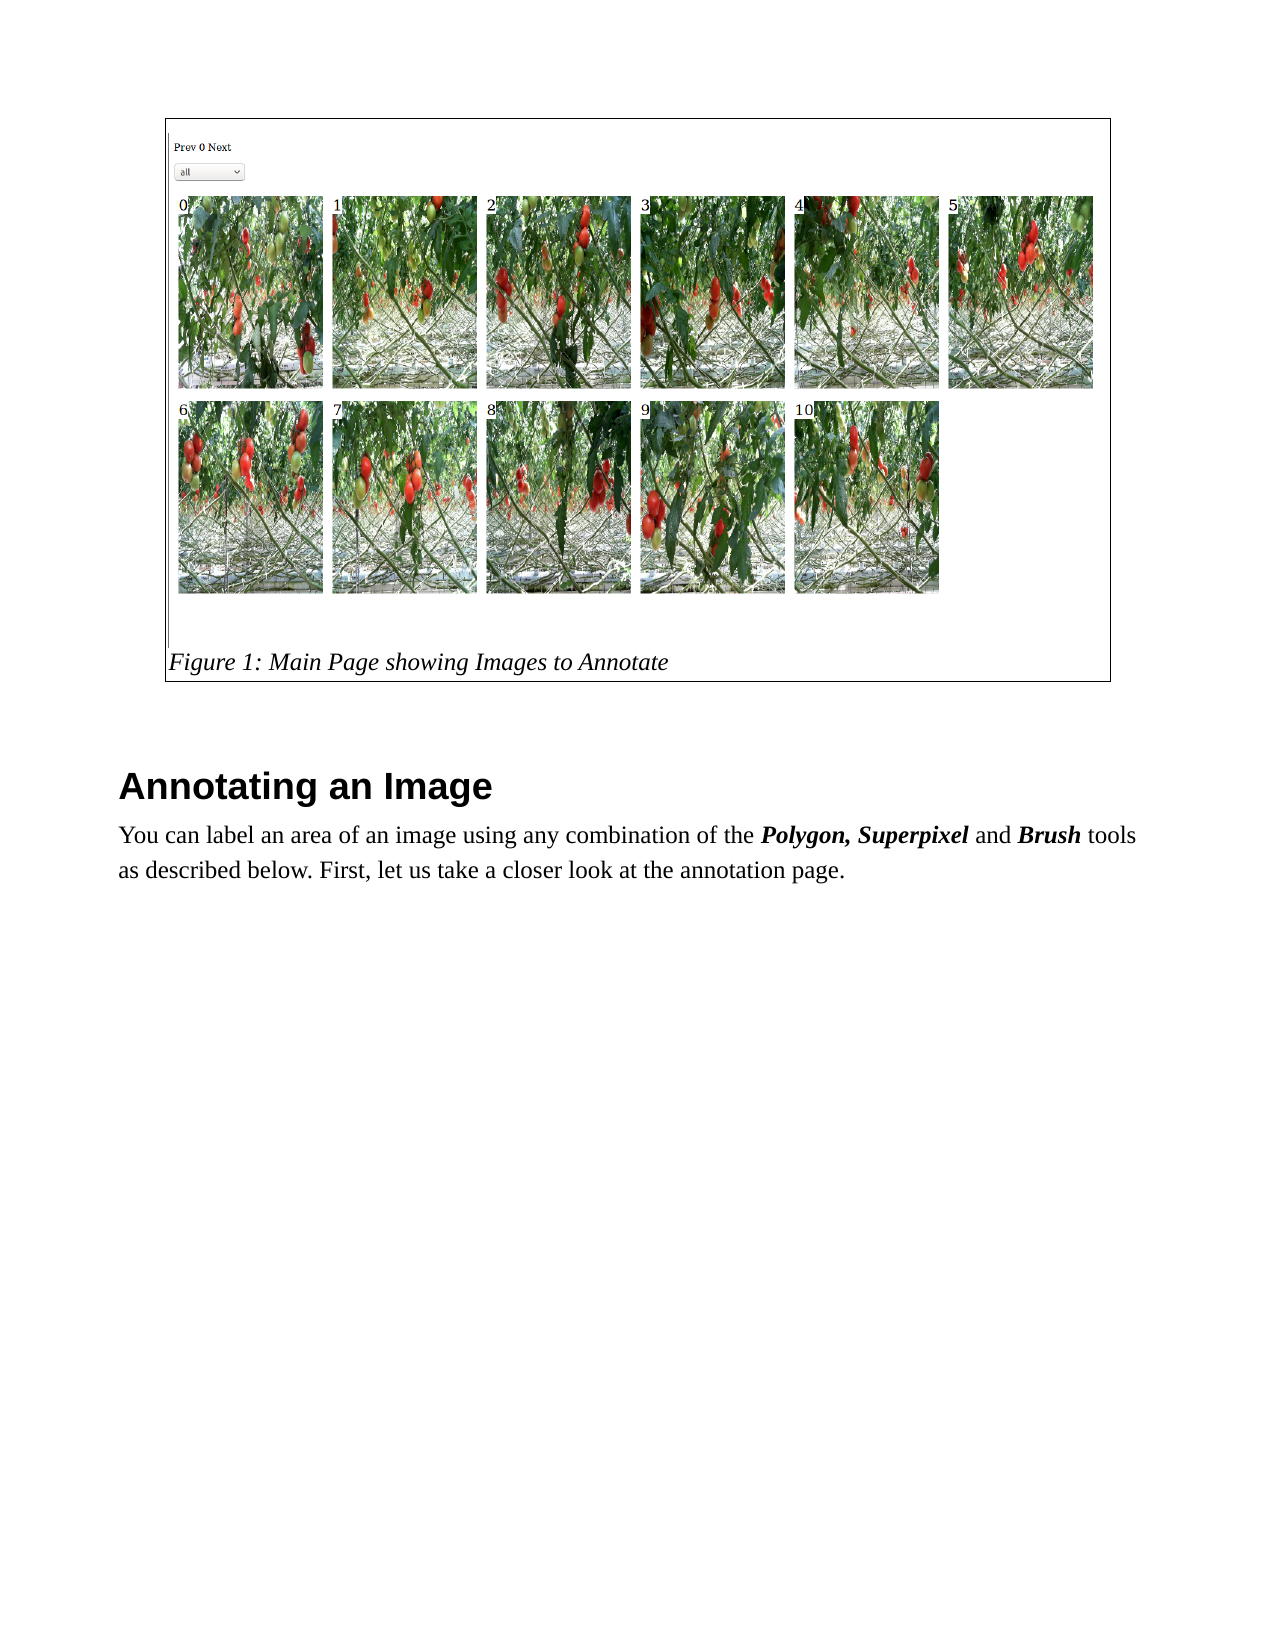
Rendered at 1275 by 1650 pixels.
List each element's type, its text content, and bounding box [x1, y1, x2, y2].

subtitle Annotating an Image [118, 764, 1157, 808]
text You can label an area of an image using any combination of the Polygon, Superpixel and Brush tools as described below. First, let us take a closer look at the annotation page. [118, 820, 1157, 883]
text Figure 1: Main Page showing Images to Annotate [168, 648, 1107, 676]
picture [168, 133, 1107, 648]
